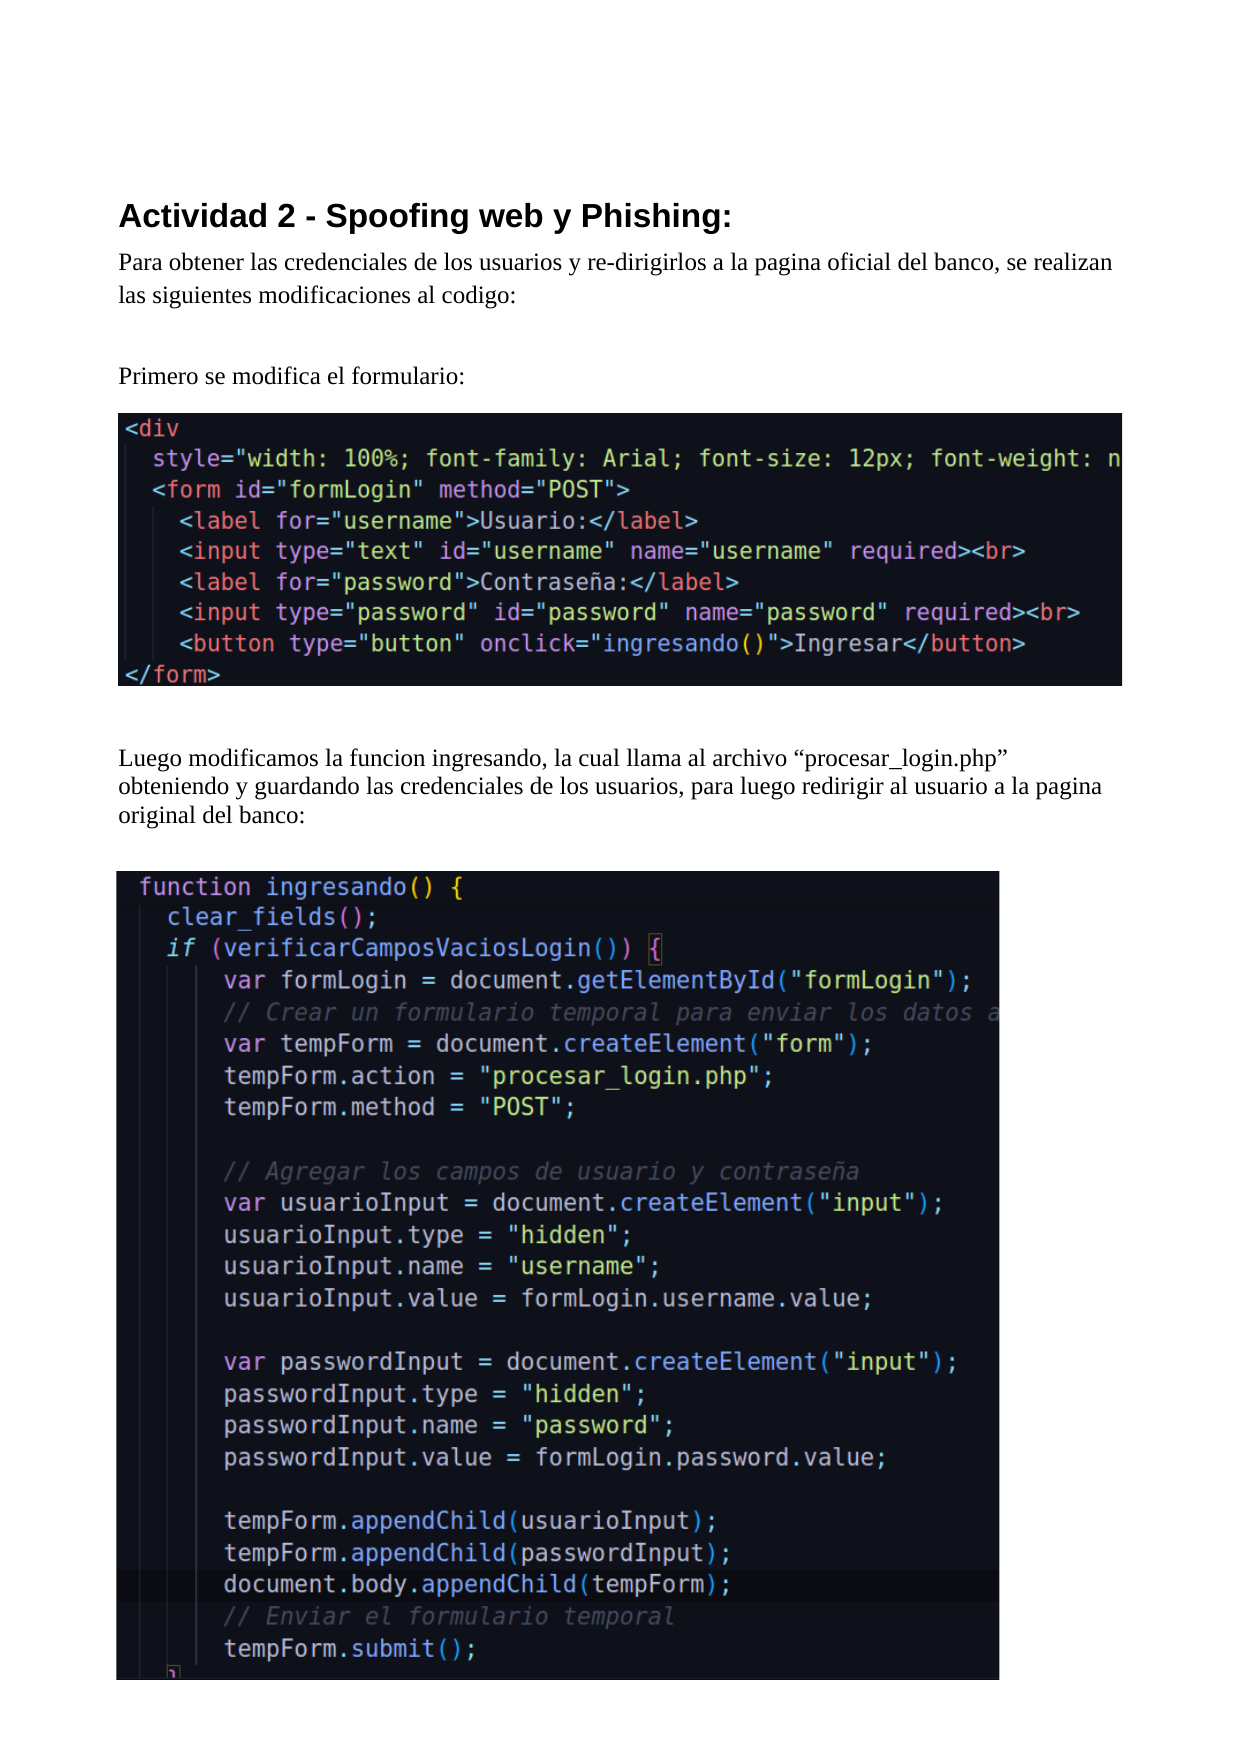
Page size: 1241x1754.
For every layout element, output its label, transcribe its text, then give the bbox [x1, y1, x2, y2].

subtitle Actividad 2 - Spoofing web y Phishing: [118, 196, 1122, 235]
picture [116, 871, 1000, 1680]
picture [118, 413, 1123, 686]
text Para obtener las credenciales de los usuarios y re-dirigirlos a la pagina oficial del banco, se realizan las siguientes modificaciones al codigo: [118, 247, 1122, 342]
text Luego modificamos la funcion ingresando, la cual llama al archivo “procesar_login.php” obteniendo y guardando las credenciales de los usuarios, para luego redirigir al usuario a la pagina original del banco: [118, 743, 1122, 829]
text Primero se modifica el formulario: [118, 361, 1122, 390]
